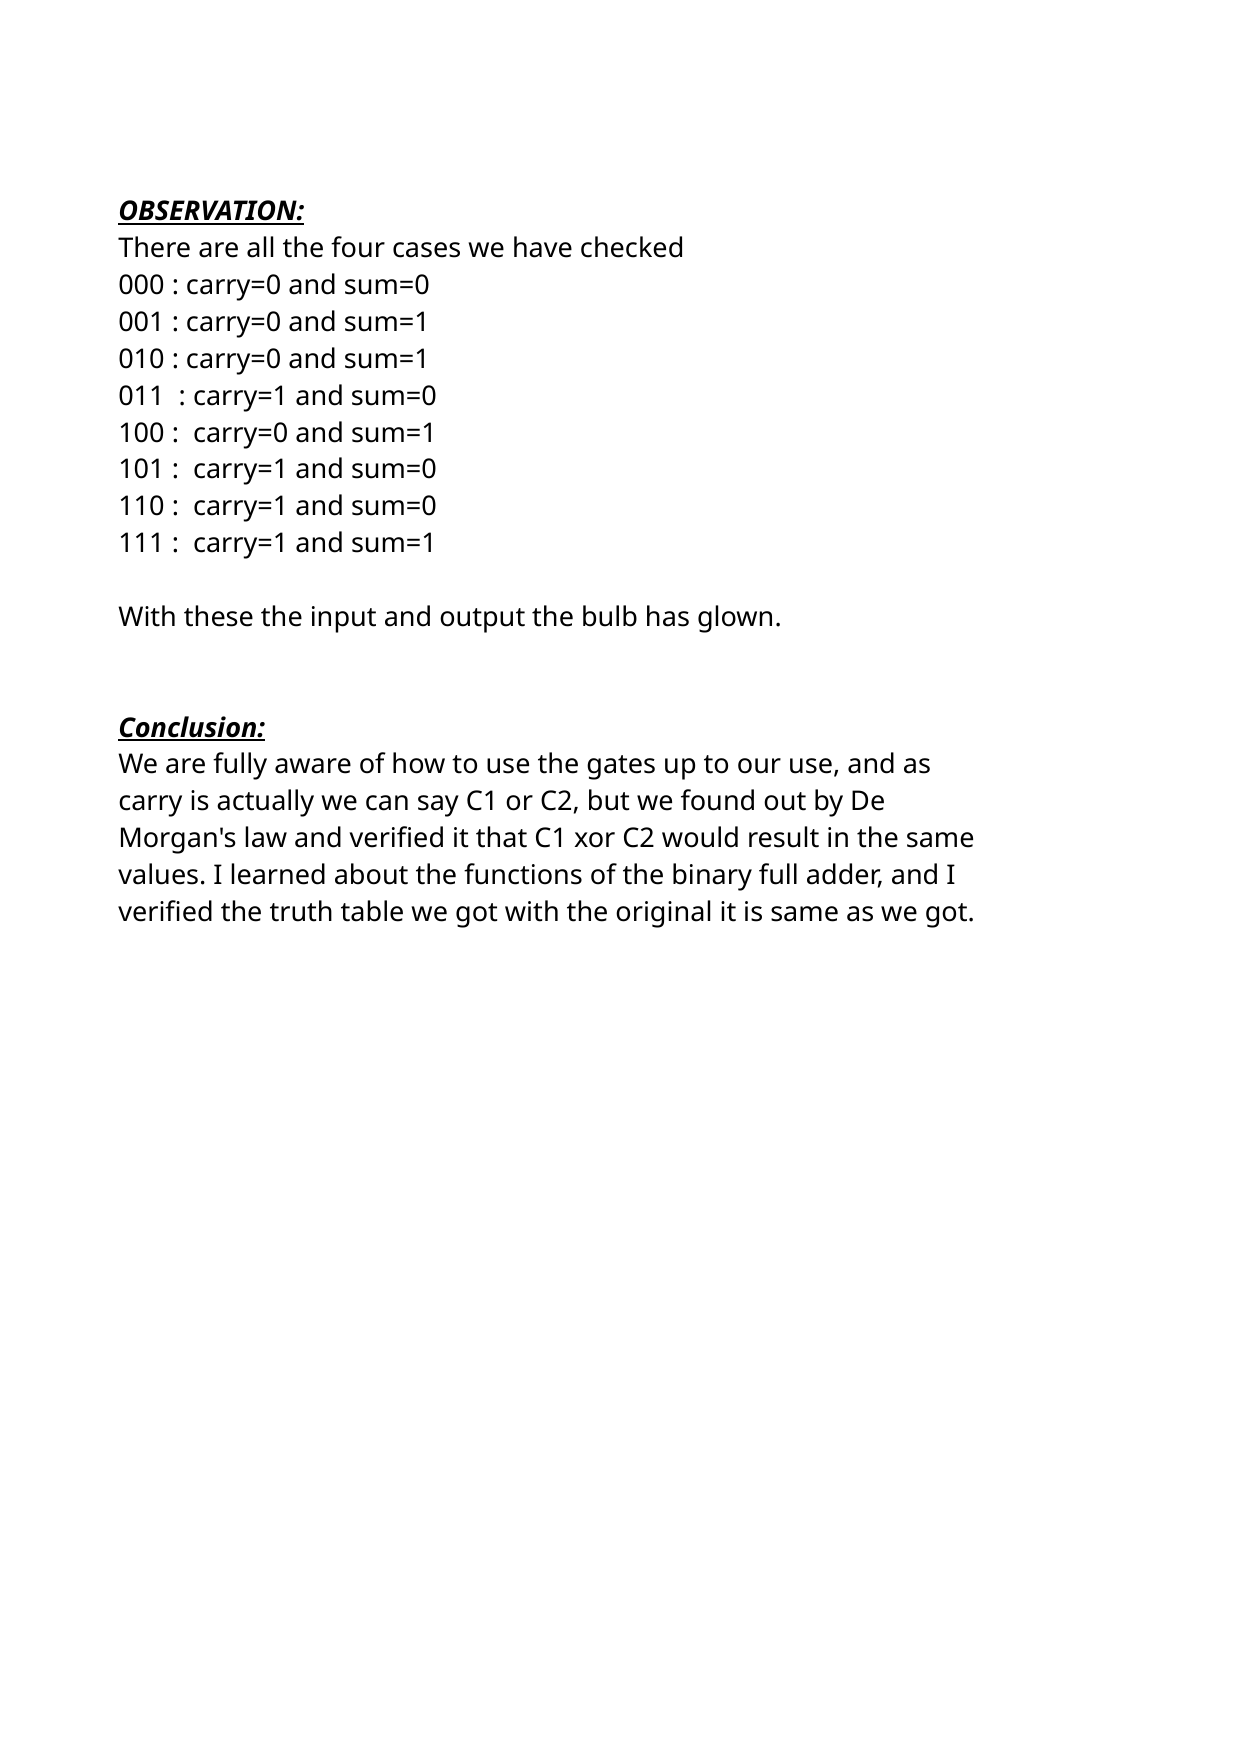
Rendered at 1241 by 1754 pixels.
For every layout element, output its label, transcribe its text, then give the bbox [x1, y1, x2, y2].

text 110 : carry=1 and sum=0 [118, 487, 1122, 524]
text 011 : carry=1 and sum=0 [118, 376, 1122, 413]
text 101 : carry=1 and sum=0 [118, 450, 1122, 487]
text carry is actually we can say C1 or C2, but we found out by De [118, 782, 1122, 819]
text 111 : carry=1 and sum=1 [118, 524, 1122, 561]
text 001 : carry=0 and sum=1 [118, 302, 1122, 339]
text 010 : carry=0 and sum=1 [118, 339, 1122, 376]
text OBSERVATION: [118, 192, 1122, 229]
text 100 : carry=0 and sum=1 [118, 413, 1122, 450]
text verified the truth table we got with the original it is same as we got. [118, 892, 1122, 929]
text With these the input and output the bulb has glown. [118, 597, 1122, 634]
text Morgan's law and verified it that C1 xor C2 would result in the same [118, 819, 1122, 856]
text 000 : carry=0 and sum=0 [118, 266, 1122, 302]
text We are fully aware of how to use the gates up to our use, and as [118, 745, 1122, 782]
text Conclusion: [118, 708, 1122, 745]
text There are all the four cases we have checked [118, 229, 1122, 266]
text values. I learned about the functions of the binary full adder, and I [118, 856, 1122, 892]
